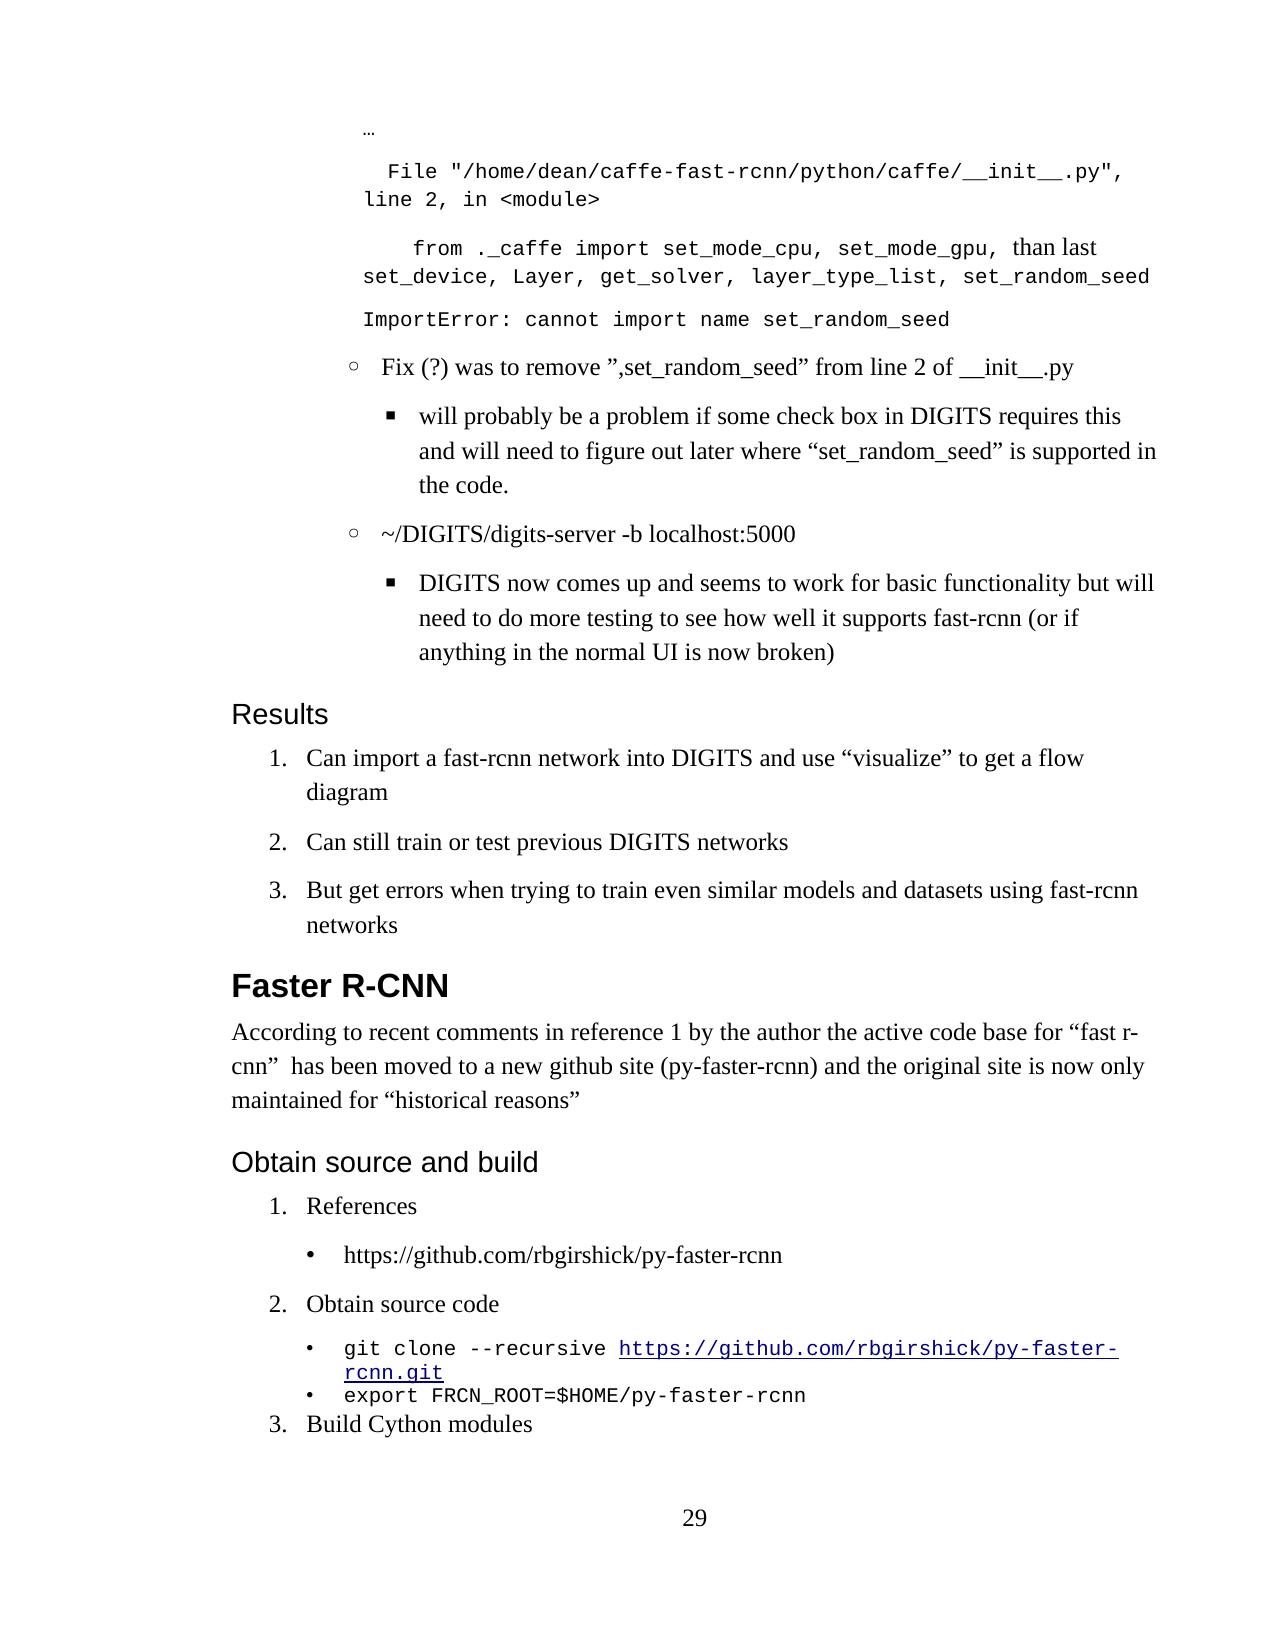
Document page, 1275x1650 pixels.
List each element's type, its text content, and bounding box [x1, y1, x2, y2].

subtitle Results [231, 697, 1158, 731]
list ~/DIGITS/digits-server -b localhost:5000 [344, 519, 1158, 548]
text ImportError: cannot import name set_random_seed [362, 309, 1158, 333]
list Can import a fast-rcnn network into DIGITS and use “visualize” to get a flow diagram [269, 743, 1158, 806]
list References [269, 1191, 1158, 1220]
list git clone --recursive https://github.com/rbgirshick/py-faster-rcnn.git [306, 1338, 1158, 1386]
list https://github.com/rbgirshick/py-faster-rcnn [306, 1240, 1158, 1269]
list Can still train or test previous DIGITS networks [269, 827, 1158, 855]
text According to recent comments in reference 1 by the author the active code base for “fast r-cnn” has been moved to a new github site (py-faster-rcnn) and the original site is now only maintained for “historical reasons” [231, 1017, 1158, 1114]
list Obtain source code [269, 1289, 1158, 1318]
list But get errors when trying to train even similar models and datasets using fast-rcnn networks [269, 876, 1158, 939]
list Build Cython modules [269, 1409, 1158, 1438]
list export FRCN_ROOT=$HOME/py-faster-rcnn [306, 1386, 1158, 1409]
text File "/home/dean/caffe-fast-rcnn/python/caffe/__init__.py", line 2, in <module> [362, 161, 1158, 213]
list Fix (?) was to remove ”,set_random_seed” from line 2 of __init__.py [344, 352, 1158, 381]
subtitle Faster R-CNN [231, 965, 1158, 1004]
text from ._caffe import set_mode_cpu, set_mode_gpu, than last set_device, Layer, get_solver, layer_type_list, set_random_seed [362, 232, 1158, 290]
text … [362, 118, 1158, 142]
list will probably be a problem if some check box in DIGITS requires this and will need to figure out later where “set_random_seed” is supported in the code. [381, 401, 1158, 499]
list DIGITS now comes up and seems to work for basic functionality but will need to do more testing to see how well it supports fast-rcnn (or if anything in the normal UI is now broken) [381, 568, 1158, 666]
subtitle Obtain source and build [231, 1145, 1158, 1178]
